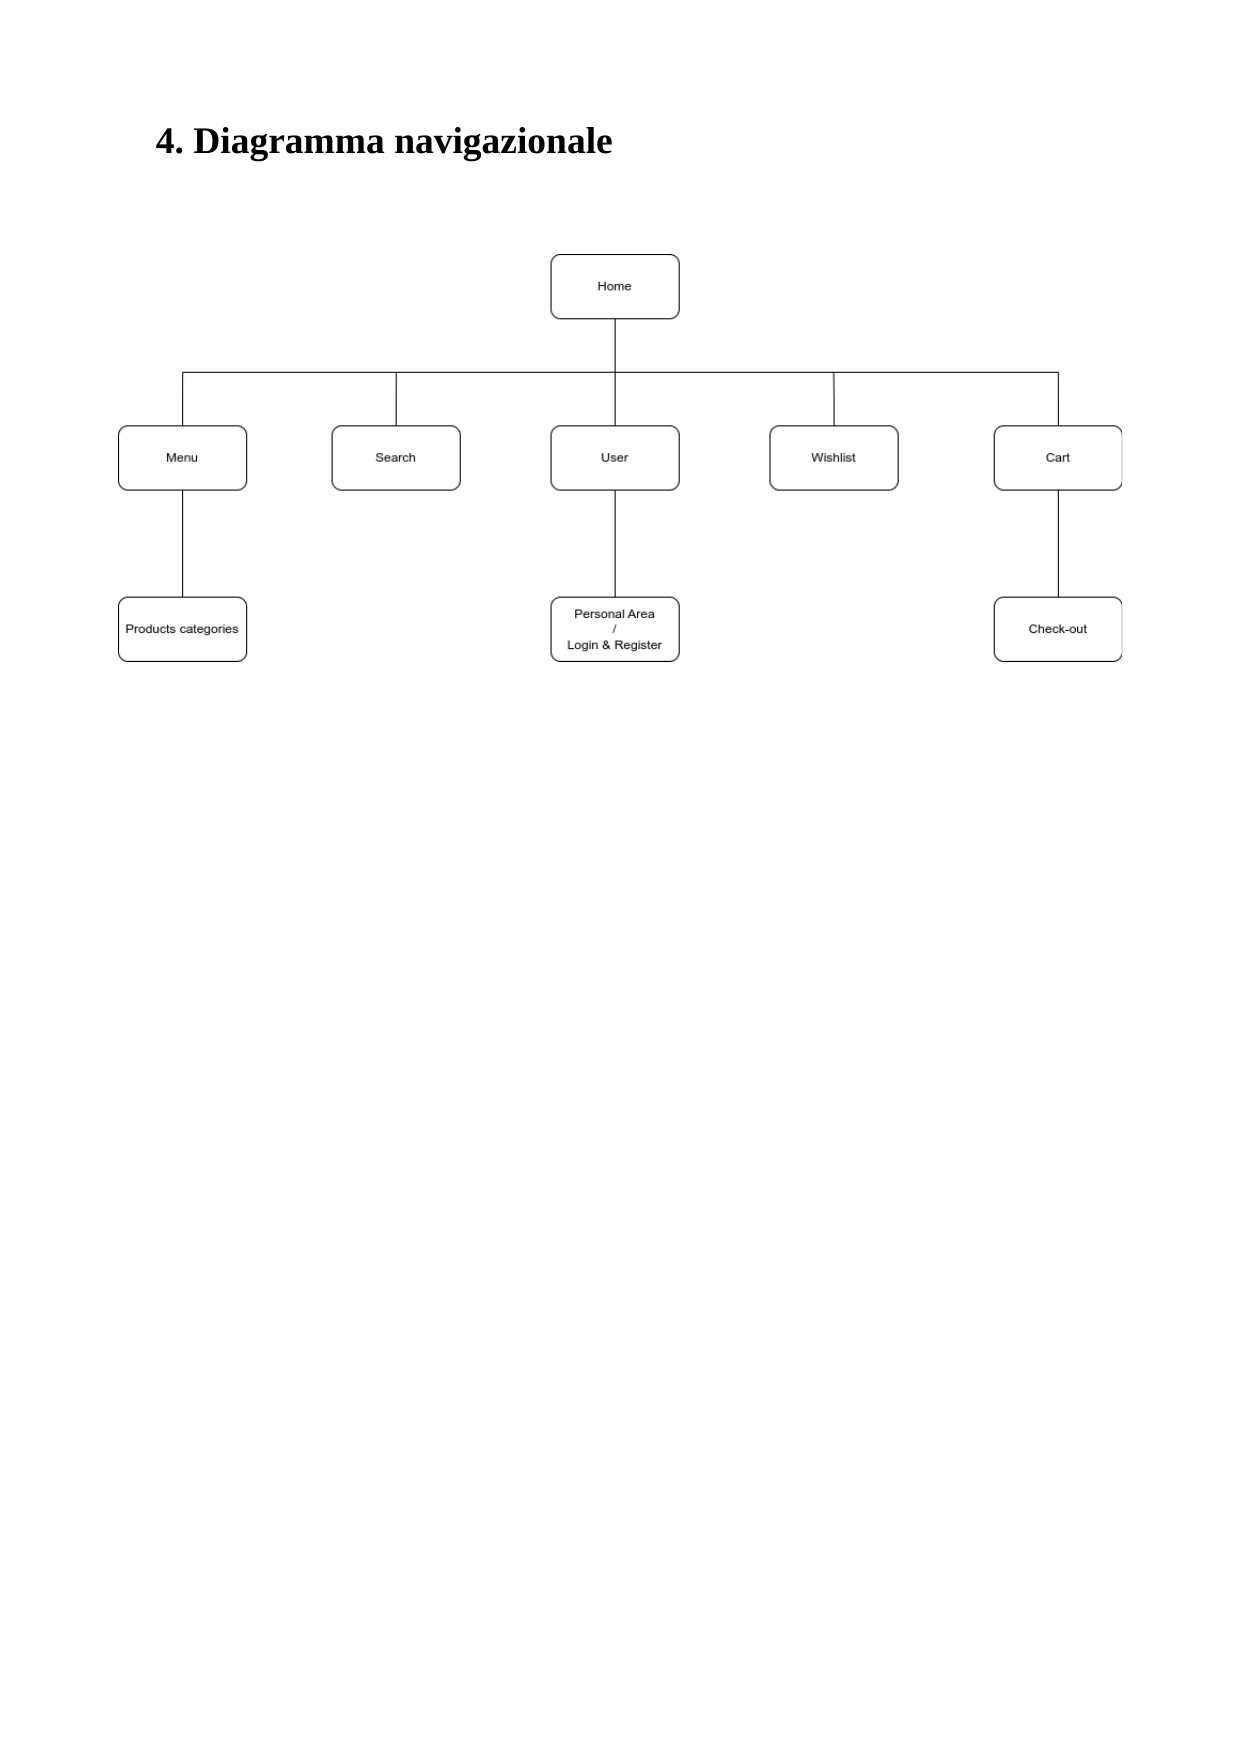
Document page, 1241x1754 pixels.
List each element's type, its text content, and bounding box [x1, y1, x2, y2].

picture [118, 254, 1123, 662]
list Diagramma navigazionale [156, 118, 1122, 161]
